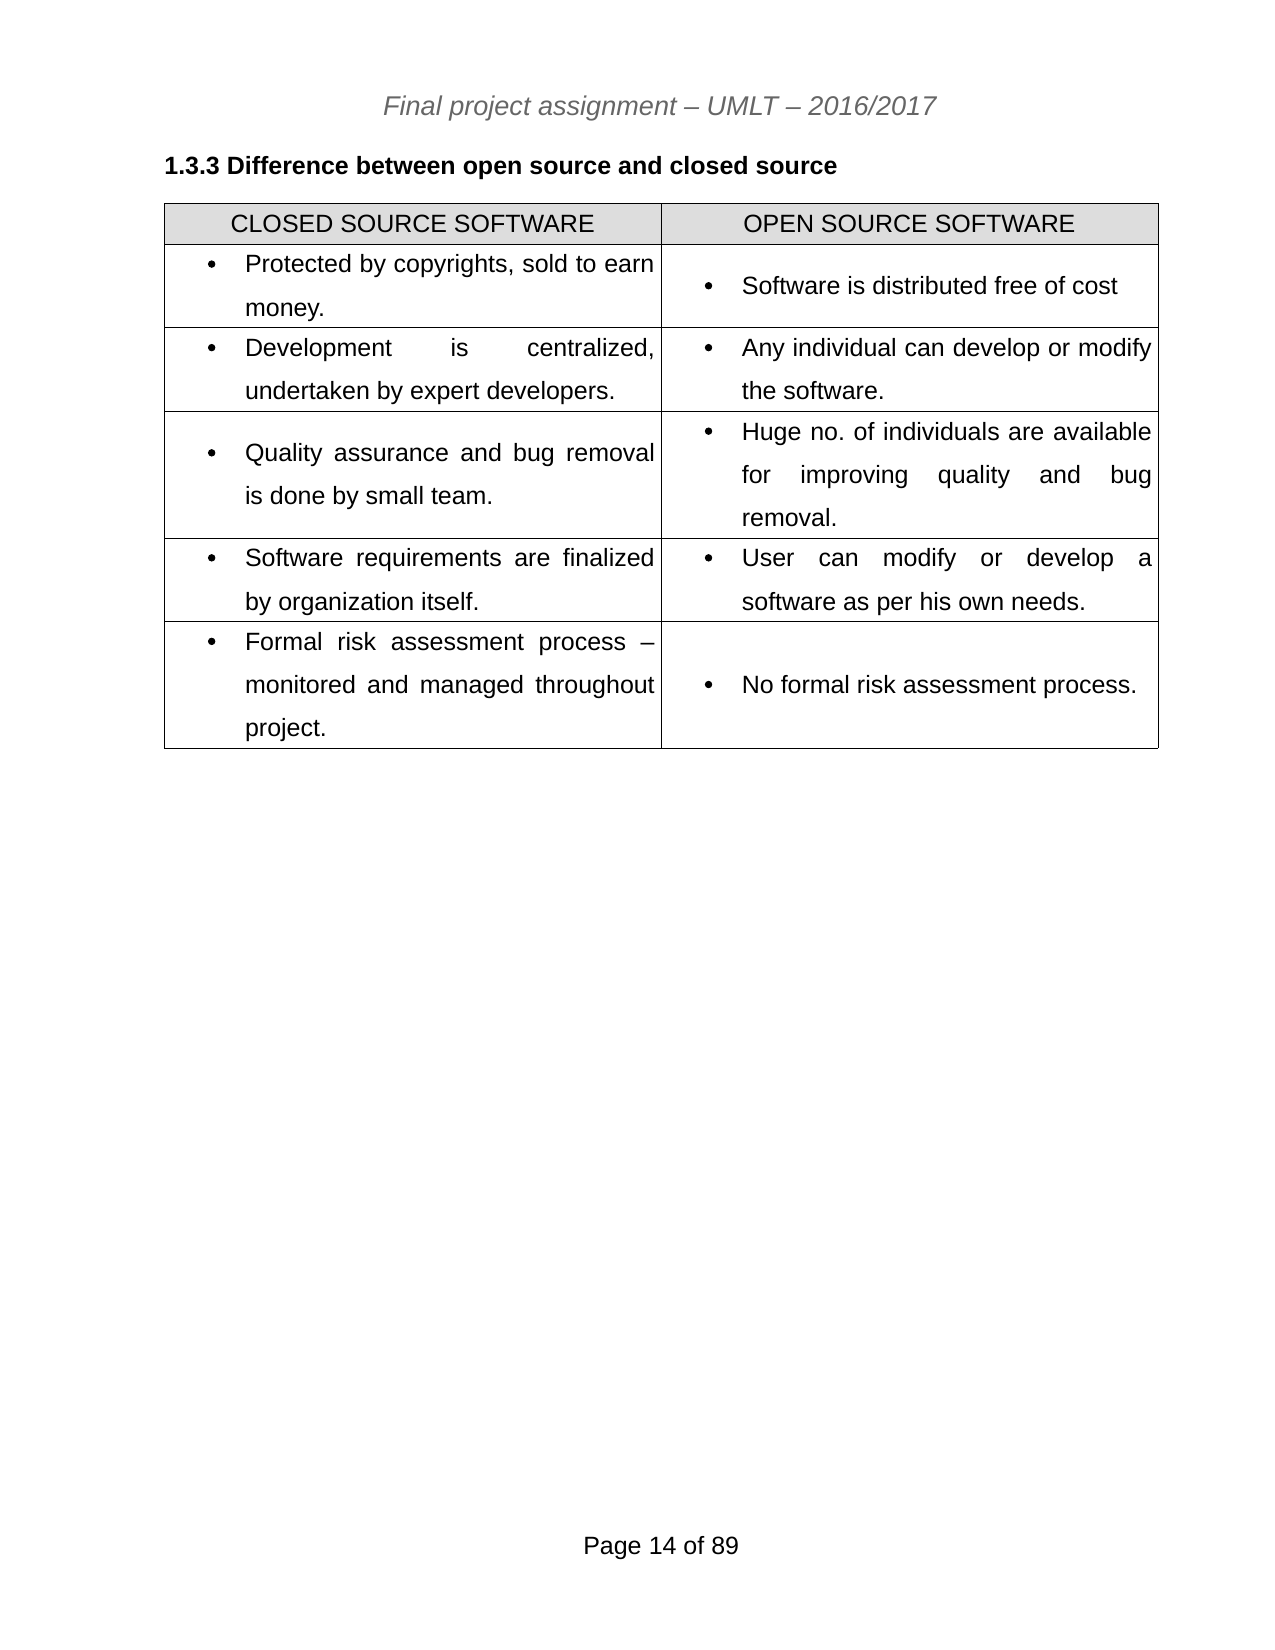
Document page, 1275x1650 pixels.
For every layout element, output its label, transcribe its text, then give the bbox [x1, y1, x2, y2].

table_cell Software is distributed free of cost [662, 245, 1158, 327]
table_cell User can modify or develop a software as per his own needs. [662, 539, 1158, 621]
table_header OPEN SOURCE SOFTWARE [662, 204, 1158, 244]
subtitle 1.3.3 Difference between open source and closed source [164, 151, 1158, 180]
table_cell Development is centralized, undertaken by expert developers. [165, 328, 661, 411]
table_cell Software requirements are finalized by organization itself. [165, 539, 661, 621]
table_cell Quality assurance and bug removal is done by small team. [165, 412, 661, 537]
table_cell Protected by copyrights, sold to earn money. [165, 245, 661, 327]
table_cell Any individual can develop or modify the software. [662, 328, 1158, 411]
table_cell Huge no. of individuals are available for improving quality and bug removal. [662, 412, 1158, 537]
table_cell No formal risk assessment process. [662, 622, 1158, 748]
table_cell Formal risk assessment process – monitored and managed throughout project. [165, 622, 661, 748]
table_header CLOSED SOURCE SOFTWARE [165, 204, 661, 244]
